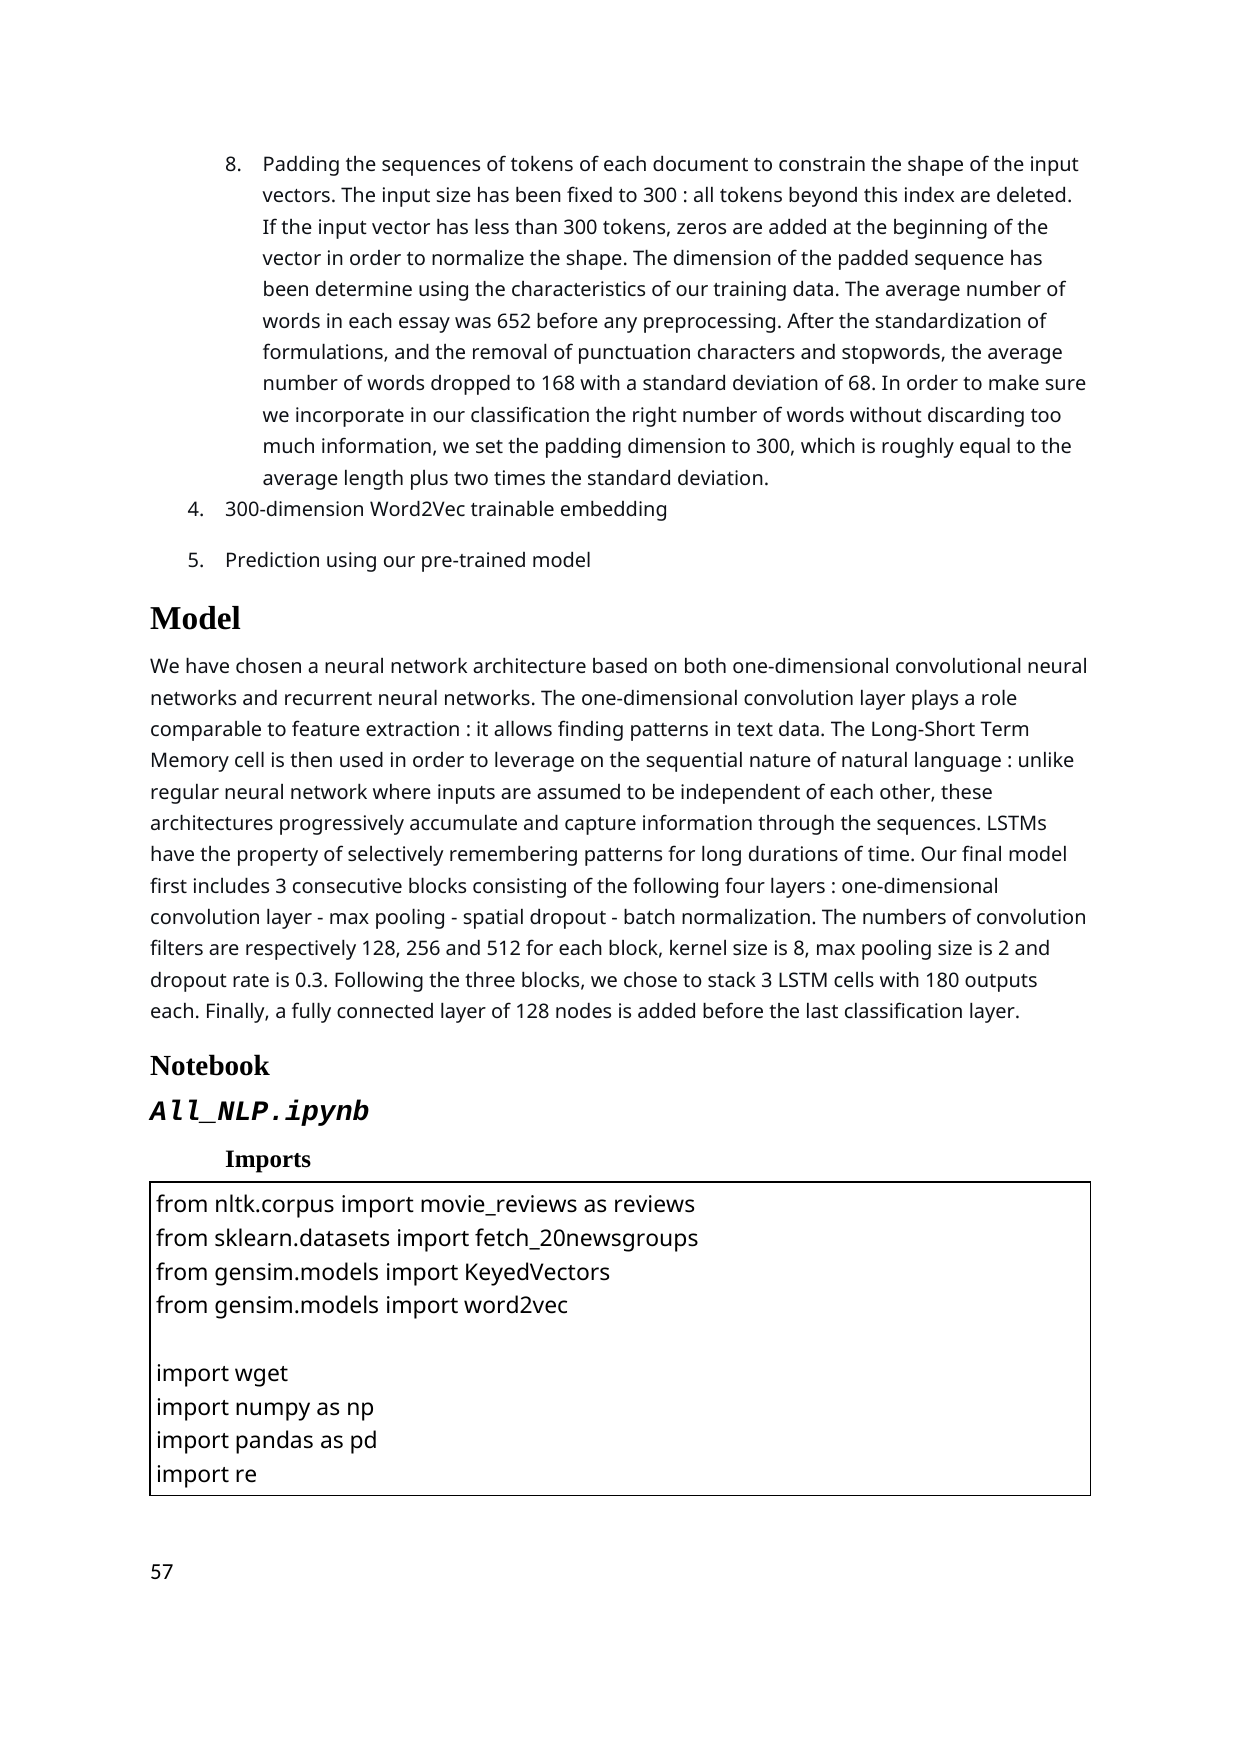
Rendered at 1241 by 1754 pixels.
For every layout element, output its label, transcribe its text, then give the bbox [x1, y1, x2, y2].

list Prediction using our pre-trained model [187, 546, 1090, 573]
subtitle Imports [150, 1144, 1090, 1173]
subtitle All_NLP.ipynb [150, 1097, 1090, 1129]
table_header from nltk.corpus import movie_reviews as reviews from sklearn.datasets import fetch_20newsgroups from gensim.models import KeyedVectors from gensim.models import word2vec import wget import numpy as np import pandas as pd import re [151, 1183, 1090, 1495]
subtitle Model [150, 598, 1090, 637]
list 300-dimension Word2Vec trainable embedding [187, 495, 1090, 522]
subtitle Notebook [150, 1048, 1090, 1082]
list Padding the sequences of tokens of each document to constrain the shape of the input vectors. The input size has been fixed to 300 : all tokens beyond this index are deleted. If the input vector has less than 300 tokens, zeros are added at the beginning of the vector in order to normalize the shape. The dimension of the padded sequence has been determine using the characteristics of our training data. The average number of words in each essay was 652 before any preprocessing. After the standardization of formulations, and the removal of punctuation characters and stopwords, the average number of words dropped to 168 with a standard deviation of 68. In order to make sure we incorporate in our classification the right number of words without discarding too much information, we set the padding dimension to 300, which is roughly equal to the average length plus two times the standard deviation. [225, 150, 1090, 491]
text We have chosen a neural network architecture based on both one-dimensional convolutional neural networks and recurrent neural networks. The one-dimensional convolution layer plays a role comparable to feature extraction : it allows finding patterns in text data. The Long-Short Term Memory cell is then used in order to leverage on the sequential nature of natural language : unlike regular neural network where inputs are assumed to be independent of each other, these architectures progressively accumulate and capture information through the sequences. LSTMs have the property of selectively remembering patterns for long durations of time. Our final model first includes 3 consecutive blocks consisting of the following four layers : one-dimensional convolution layer - max pooling - spatial dropout - batch normalization. The numbers of convolution filters are respectively 128, 256 and 512 for each block, kernel size is 8, max pooling size is 2 and dropout rate is 0.3. Following the three blocks, we chose to stack 3 LSTM cells with 180 outputs each. Finally, a fully connected layer of 128 nodes is added before the last classification layer. [150, 652, 1090, 1024]
